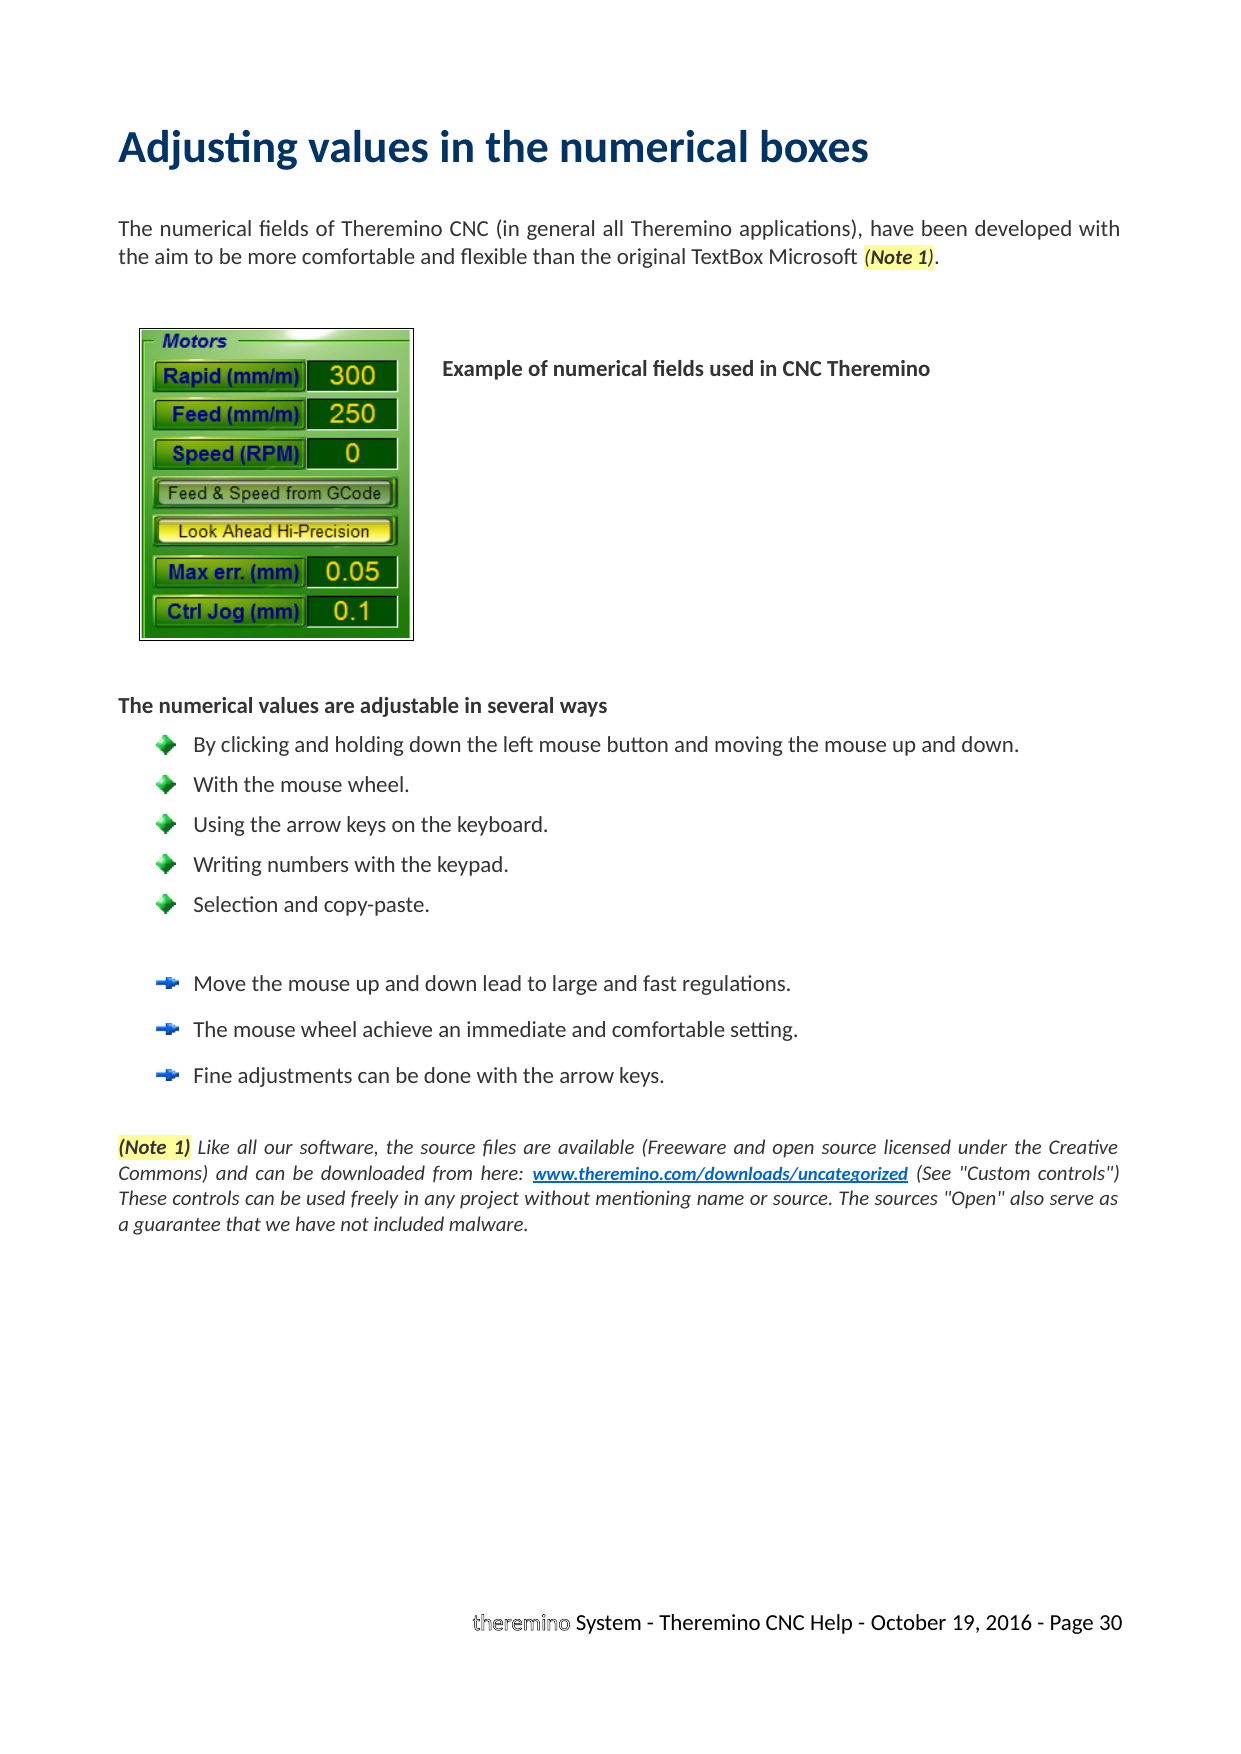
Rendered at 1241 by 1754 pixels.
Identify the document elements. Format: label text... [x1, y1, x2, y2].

picture [156, 1023, 179, 1035]
picture [156, 1069, 179, 1081]
text Example of numerical fields used in CNC Theremino [414, 354, 1122, 383]
picture [141, 330, 410, 638]
list Using the arrow keys on the keyboard. [156, 810, 1122, 838]
list The mouse wheel achieve an immediate and comfortable setting. [156, 1015, 1122, 1043]
list Fine adjustments can be done with the arrow keys. [156, 1061, 1122, 1089]
picture [156, 977, 179, 989]
list Selection and copy-paste. [156, 890, 1122, 918]
picture [156, 735, 176, 755]
text The numerical fields of Theremino CNC (in general all Theremino applications), have been developed with the aim to be more comfortable and flexible than the original TextBox Microsoft (Note 1). [118, 214, 1122, 271]
list By clicking and holding down the left mouse button and moving the mouse up and down. [156, 731, 1122, 759]
picture [156, 894, 176, 914]
list With the mouse wheel. [156, 770, 1122, 798]
list Writing numbers with the keypad. [156, 850, 1122, 878]
text (Note 1) Like all our software, the source files are available (Freeware and open source licensed under the Creative Commons) and can be downloaded from here: www.theremino.com/downloads/uncategorized (See "Custom controls") These controls can be used freely in any project without mentioning name or source. The sources "Open" also serve as a guarantee that we have not included malware. [118, 1134, 1122, 1236]
list Move the mouse up and down lead to large and fast regulations. [156, 969, 1122, 997]
text The numerical values are adjustable in several ways [118, 691, 1122, 719]
picture [156, 854, 176, 874]
subtitle Adjusting values in the numerical boxes [118, 118, 1122, 174]
picture [156, 775, 176, 794]
picture [156, 814, 176, 834]
